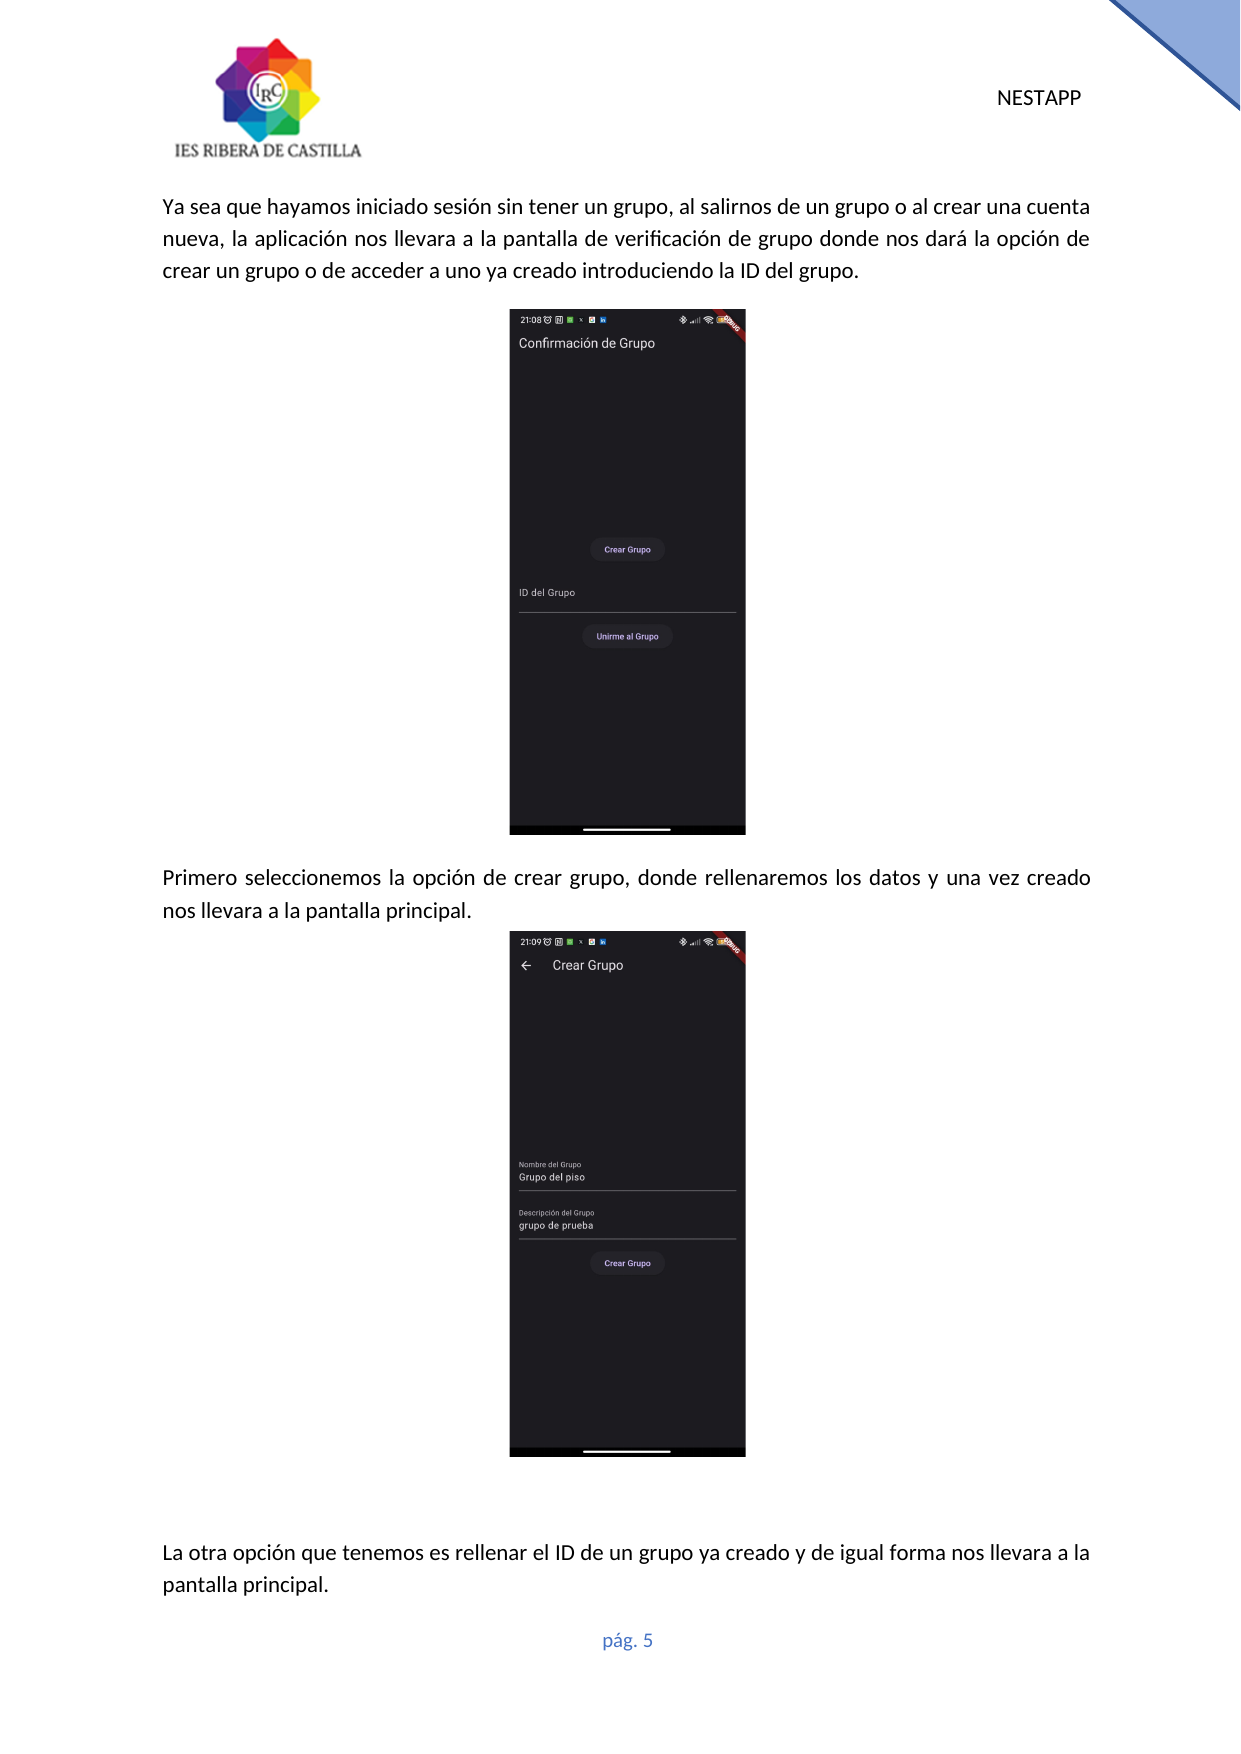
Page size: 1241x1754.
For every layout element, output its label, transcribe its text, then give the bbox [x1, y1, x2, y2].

picture [509, 931, 746, 1457]
text Ya sea que hayamos iniciado sesión sin tener un grupo, al salirnos de un grupo o al crear una cuenta nueva, la aplicación nos llevara a la pantalla de verificación de grupo donde nos dará la opción de crear un grupo o de acceder a uno ya creado introduciendo la ID del grupo. [162, 192, 1093, 284]
picture [173, 29, 366, 164]
text La otra opción que tenemos es rellenar el ID de un grupo ya creado y de igual forma nos llevara a la pantalla principal. [162, 1538, 1093, 1598]
picture [509, 309, 746, 835]
text Primero seleccionemos la opción de crear grupo, donde rellenaremos los datos y una vez creado nos llevara a la pantalla principal. [162, 309, 1093, 924]
